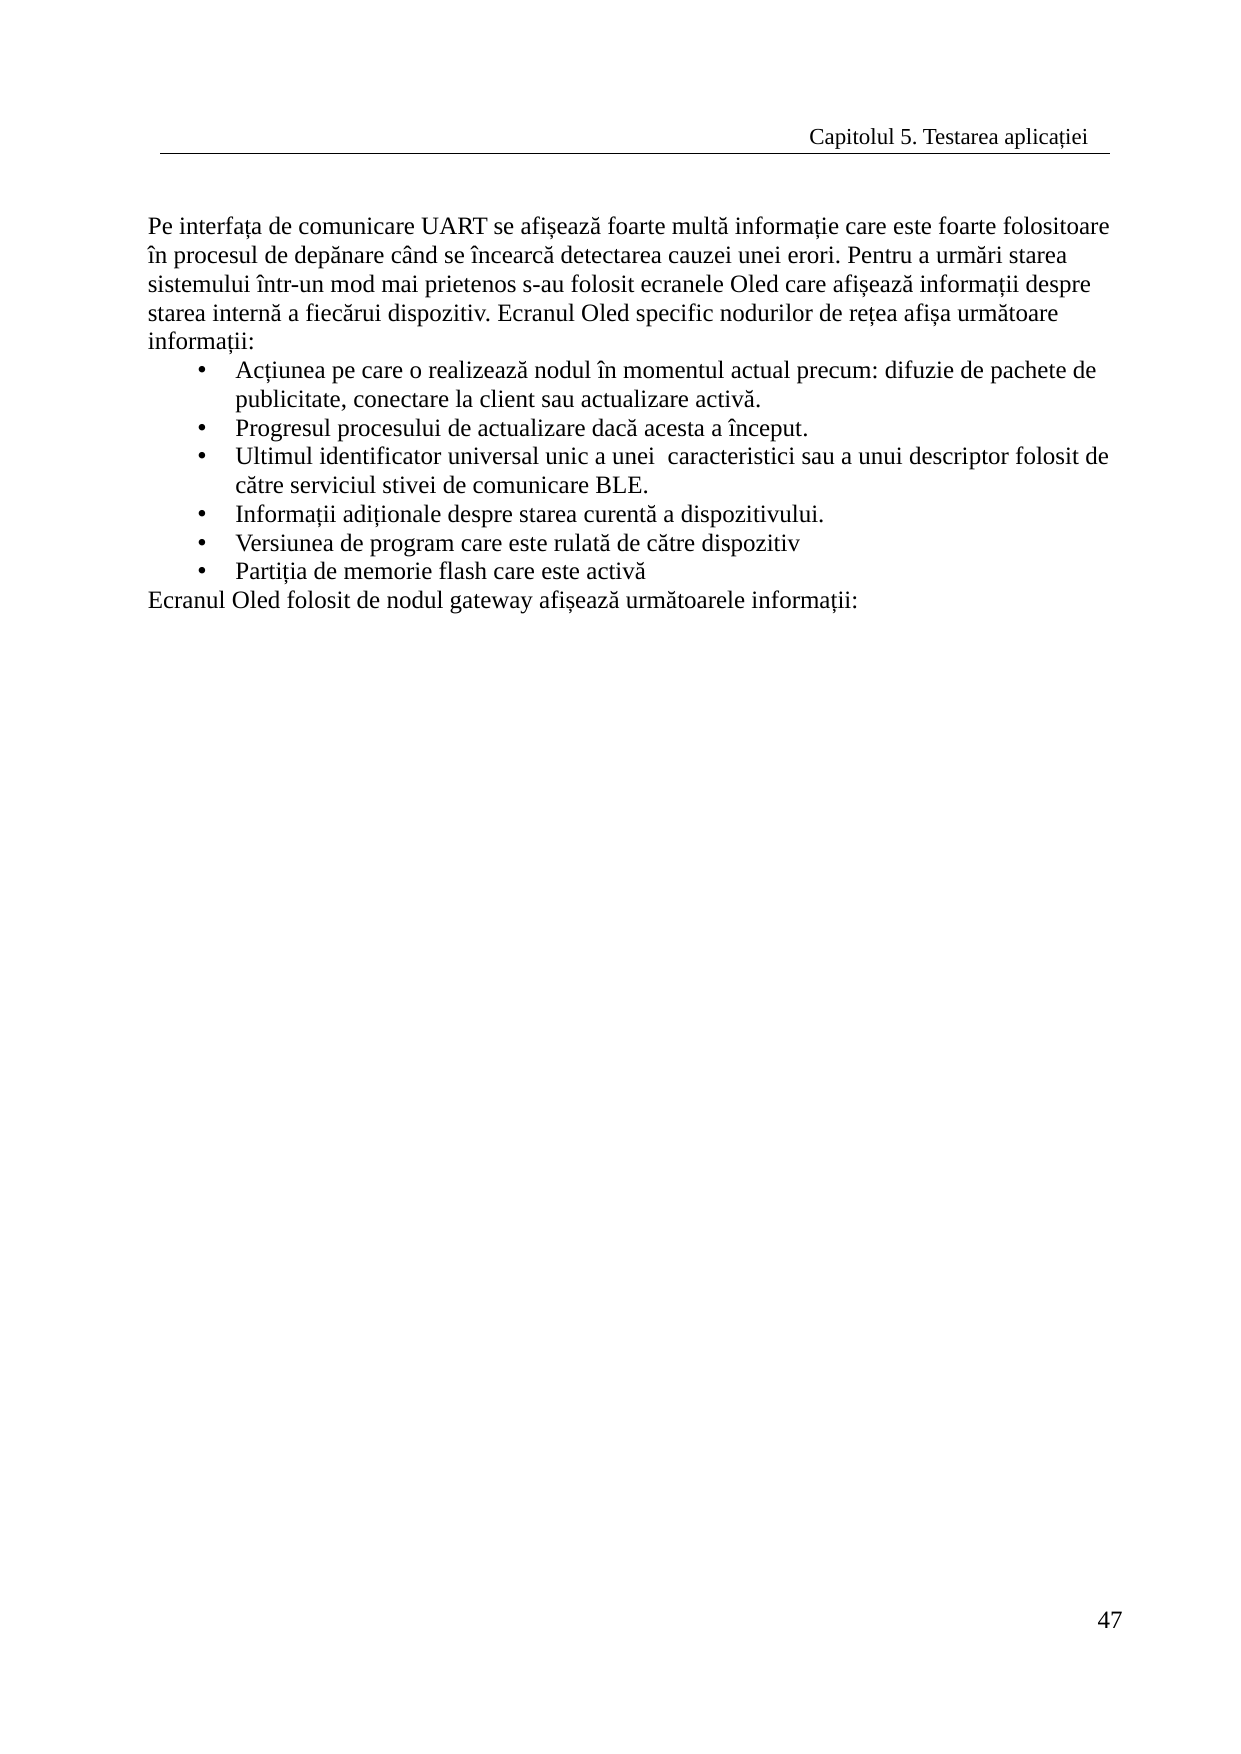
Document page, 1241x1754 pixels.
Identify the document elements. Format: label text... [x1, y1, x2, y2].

text Ecranul Oled folosit de nodul gateway afișează următoarele informații: [148, 585, 1122, 614]
list Progresul procesului de actualizare dacă acesta a început. [198, 413, 1122, 441]
text Pe interfața de comunicare UART se afișează foarte multă informație care este foarte folositoare în procesul de depănare când se încearcă detectarea cauzei unei erori. Pentru a urmări starea sistemului într-un mod mai prietenos s-au folosit ecranele Oled care afișează informații despre starea internă a fiecărui dispozitiv. Ecranul Oled specific nodurilor de rețea afișa următoare informații: [148, 211, 1122, 355]
list Informații adiționale despre starea curentă a dispozitivului. [198, 499, 1122, 528]
list Partiția de memorie flash care este activă [198, 556, 1122, 585]
list Ultimul identificator universal unic a unei caracteristici sau a unui descriptor folosit de către serviciul stivei de comunicare BLE. [198, 441, 1122, 499]
list Versiunea de program care este rulată de către dispozitiv [198, 528, 1122, 556]
list Acțiunea pe care o realizează nodul în momentul actual precum: difuzie de pachete de publicitate, conectare la client sau actualizare activă. [198, 355, 1122, 413]
